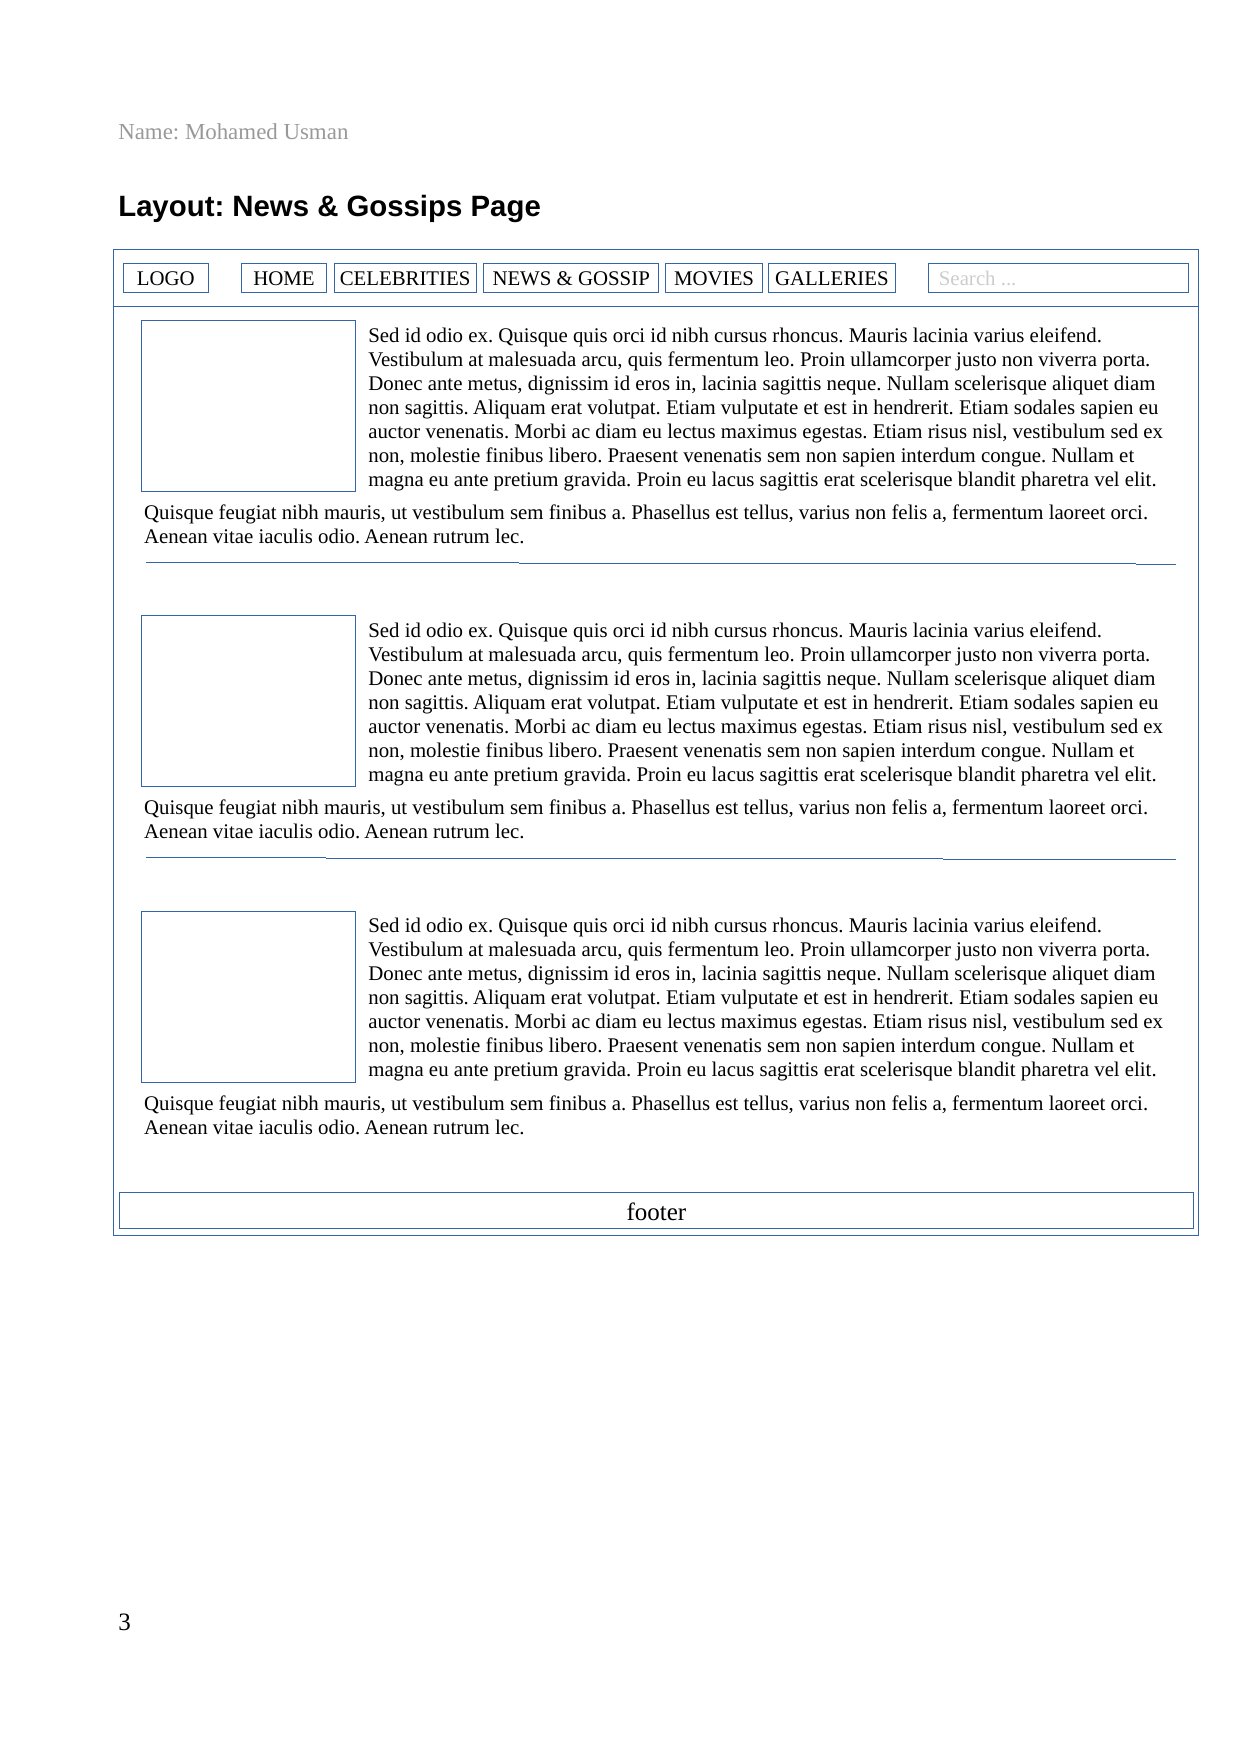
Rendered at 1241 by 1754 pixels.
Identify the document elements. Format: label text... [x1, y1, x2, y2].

subtitle Layout: News & Gossips Page [118, 188, 1122, 222]
